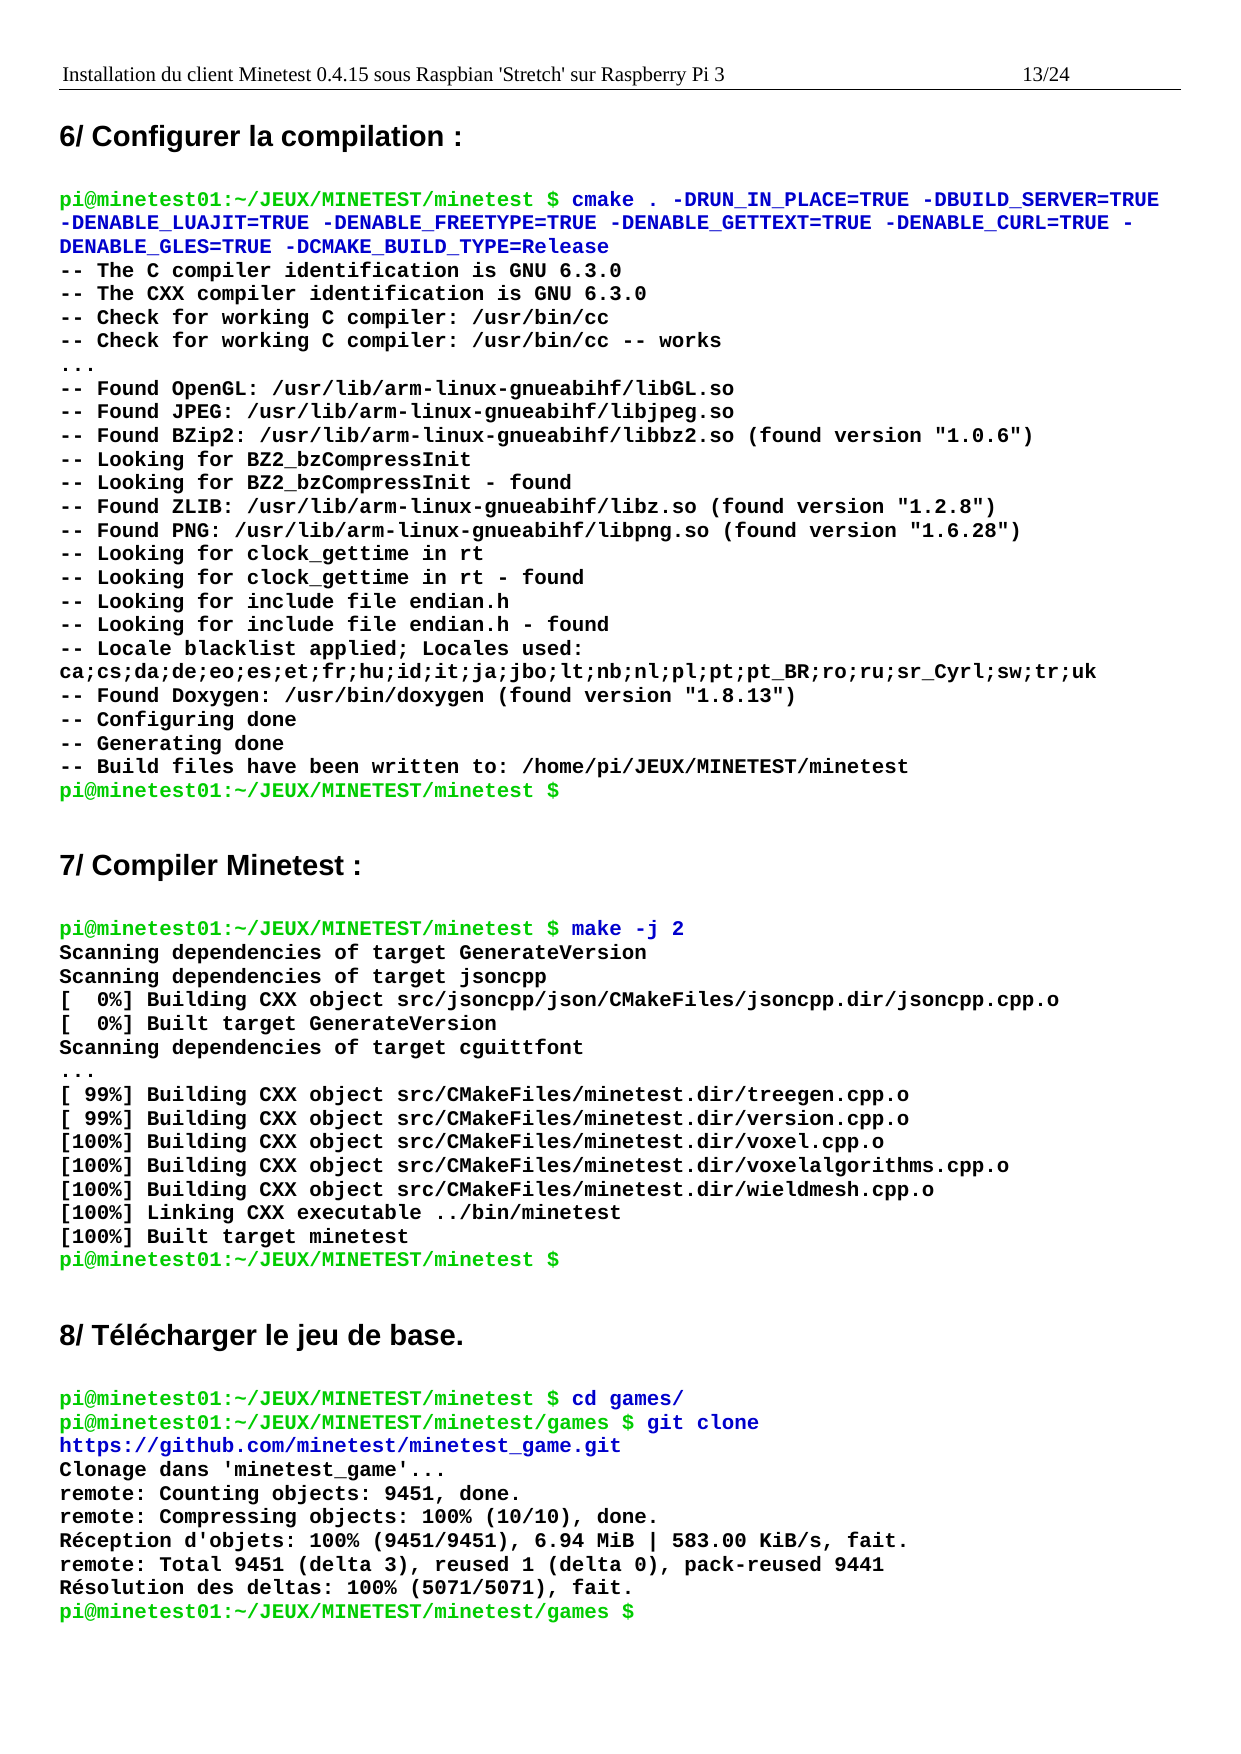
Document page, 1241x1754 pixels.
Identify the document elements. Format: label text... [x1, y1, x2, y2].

text -- Looking for clock_gettime in rt [59, 543, 1181, 567]
text -- Check for working C compiler: /usr/bin/cc [59, 307, 1181, 331]
text Scanning dependencies of target GenerateVersion [59, 942, 1181, 966]
text [100%] Building CXX object src/CMakeFiles/minetest.dir/voxelalgorithms.cpp.o [59, 1155, 1181, 1178]
text pi@minetest01:~/JEUX/MINETEST/minetest $ cmake . -DRUN_IN_PLACE=TRUE -DBUILD_SERVER=TRUE -DENABLE_LUAJIT=TRUE -DENABLE_FREETYPE=TRUE -DENABLE_GETTEXT=TRUE -DENABLE_CURL=TRUE -DENABLE_GLES=TRUE -DCMAKE_BUILD_TYPE=Release [59, 189, 1181, 259]
text -- Check for working C compiler: /usr/bin/cc -- works [59, 331, 1181, 354]
text -- Looking for include file endian.h [59, 591, 1181, 614]
text -- Generating done [59, 732, 1181, 756]
text [ 99%] Building CXX object src/CMakeFiles/minetest.dir/treegen.cpp.o [59, 1084, 1181, 1108]
text pi@minetest01:~/JEUX/MINETEST/minetest/games $ [59, 1601, 1181, 1624]
subtitle 7/ Compiler Minetest : [59, 848, 1181, 882]
text Scanning dependencies of target jsoncpp [59, 966, 1181, 989]
text -- Locale blacklist applied; Locales used: ca;cs;da;de;eo;es;et;fr;hu;id;it;ja;jbo;lt;nb;nl;pl;pt;pt_BR;ro;ru;sr_Cyrl;sw;tr;uk [59, 638, 1181, 685]
text ... [59, 354, 1181, 378]
text -- The C compiler identification is GNU 6.3.0 [59, 259, 1181, 283]
text -- The CXX compiler identification is GNU 6.3.0 [59, 283, 1181, 307]
text [ 99%] Building CXX object src/CMakeFiles/minetest.dir/version.cpp.o [59, 1108, 1181, 1131]
text pi@minetest01:~/JEUX/MINETEST/minetest $ cd games/ [59, 1388, 1181, 1412]
text remote: Total 9451 (delta 3), reused 1 (delta 0), pack-reused 9441 [59, 1554, 1181, 1577]
subtitle 8/ Télécharger le jeu de base. [59, 1318, 1181, 1352]
text Réception d'objets: 100% (9451/9451), 6.94 MiB | 583.00 KiB/s, fait. [59, 1530, 1181, 1554]
text Clonage dans 'minetest_game'... [59, 1459, 1181, 1483]
text -- Found PNG: /usr/lib/arm-linux-gnueabihf/libpng.so (found version "1.6.28") [59, 520, 1181, 543]
text Résolution des deltas: 100% (5071/5071), fait. [59, 1577, 1181, 1601]
text -- Looking for include file endian.h - found [59, 614, 1181, 638]
text pi@minetest01:~/JEUX/MINETEST/minetest $ make -j 2 [59, 918, 1181, 942]
text remote: Counting objects: 9451, done. [59, 1483, 1181, 1506]
text [100%] Built target minetest [59, 1226, 1181, 1249]
text [100%] Building CXX object src/CMakeFiles/minetest.dir/voxel.cpp.o [59, 1131, 1181, 1155]
text Scanning dependencies of target cguittfont [59, 1037, 1181, 1060]
text -- Looking for BZ2_bzCompressInit - found [59, 472, 1181, 496]
text -- Found ZLIB: /usr/lib/arm-linux-gnueabihf/libz.so (found version "1.2.8") [59, 496, 1181, 520]
text -- Configuring done [59, 709, 1181, 732]
text -- Build files have been written to: /home/pi/JEUX/MINETEST/minetest [59, 756, 1181, 780]
text -- Looking for BZ2_bzCompressInit [59, 449, 1181, 472]
text remote: Compressing objects: 100% (10/10), done. [59, 1506, 1181, 1530]
text [ 0%] Building CXX object src/jsoncpp/json/CMakeFiles/jsoncpp.dir/jsoncpp.cpp.o [59, 989, 1181, 1013]
subtitle 6/ Configurer la compilation : [59, 118, 1181, 152]
text -- Found Doxygen: /usr/bin/doxygen (found version "1.8.13") [59, 685, 1181, 709]
text [100%] Building CXX object src/CMakeFiles/minetest.dir/wieldmesh.cpp.o [59, 1178, 1181, 1202]
text ... [59, 1060, 1181, 1084]
text -- Found BZip2: /usr/lib/arm-linux-gnueabihf/libbz2.so (found version "1.0.6") [59, 425, 1181, 449]
text -- Looking for clock_gettime in rt - found [59, 567, 1181, 591]
text -- Found OpenGL: /usr/lib/arm-linux-gnueabihf/libGL.so [59, 378, 1181, 401]
text [ 0%] Built target GenerateVersion [59, 1013, 1181, 1037]
text pi@minetest01:~/JEUX/MINETEST/minetest $ [59, 1249, 1181, 1273]
text [100%] Linking CXX executable ../bin/minetest [59, 1202, 1181, 1226]
text pi@minetest01:~/JEUX/MINETEST/minetest $ [59, 780, 1181, 803]
text -- Found JPEG: /usr/lib/arm-linux-gnueabihf/libjpeg.so [59, 401, 1181, 425]
text pi@minetest01:~/JEUX/MINETEST/minetest/games $ git clone https://github.com/minetest/minetest_game.git [59, 1412, 1181, 1459]
